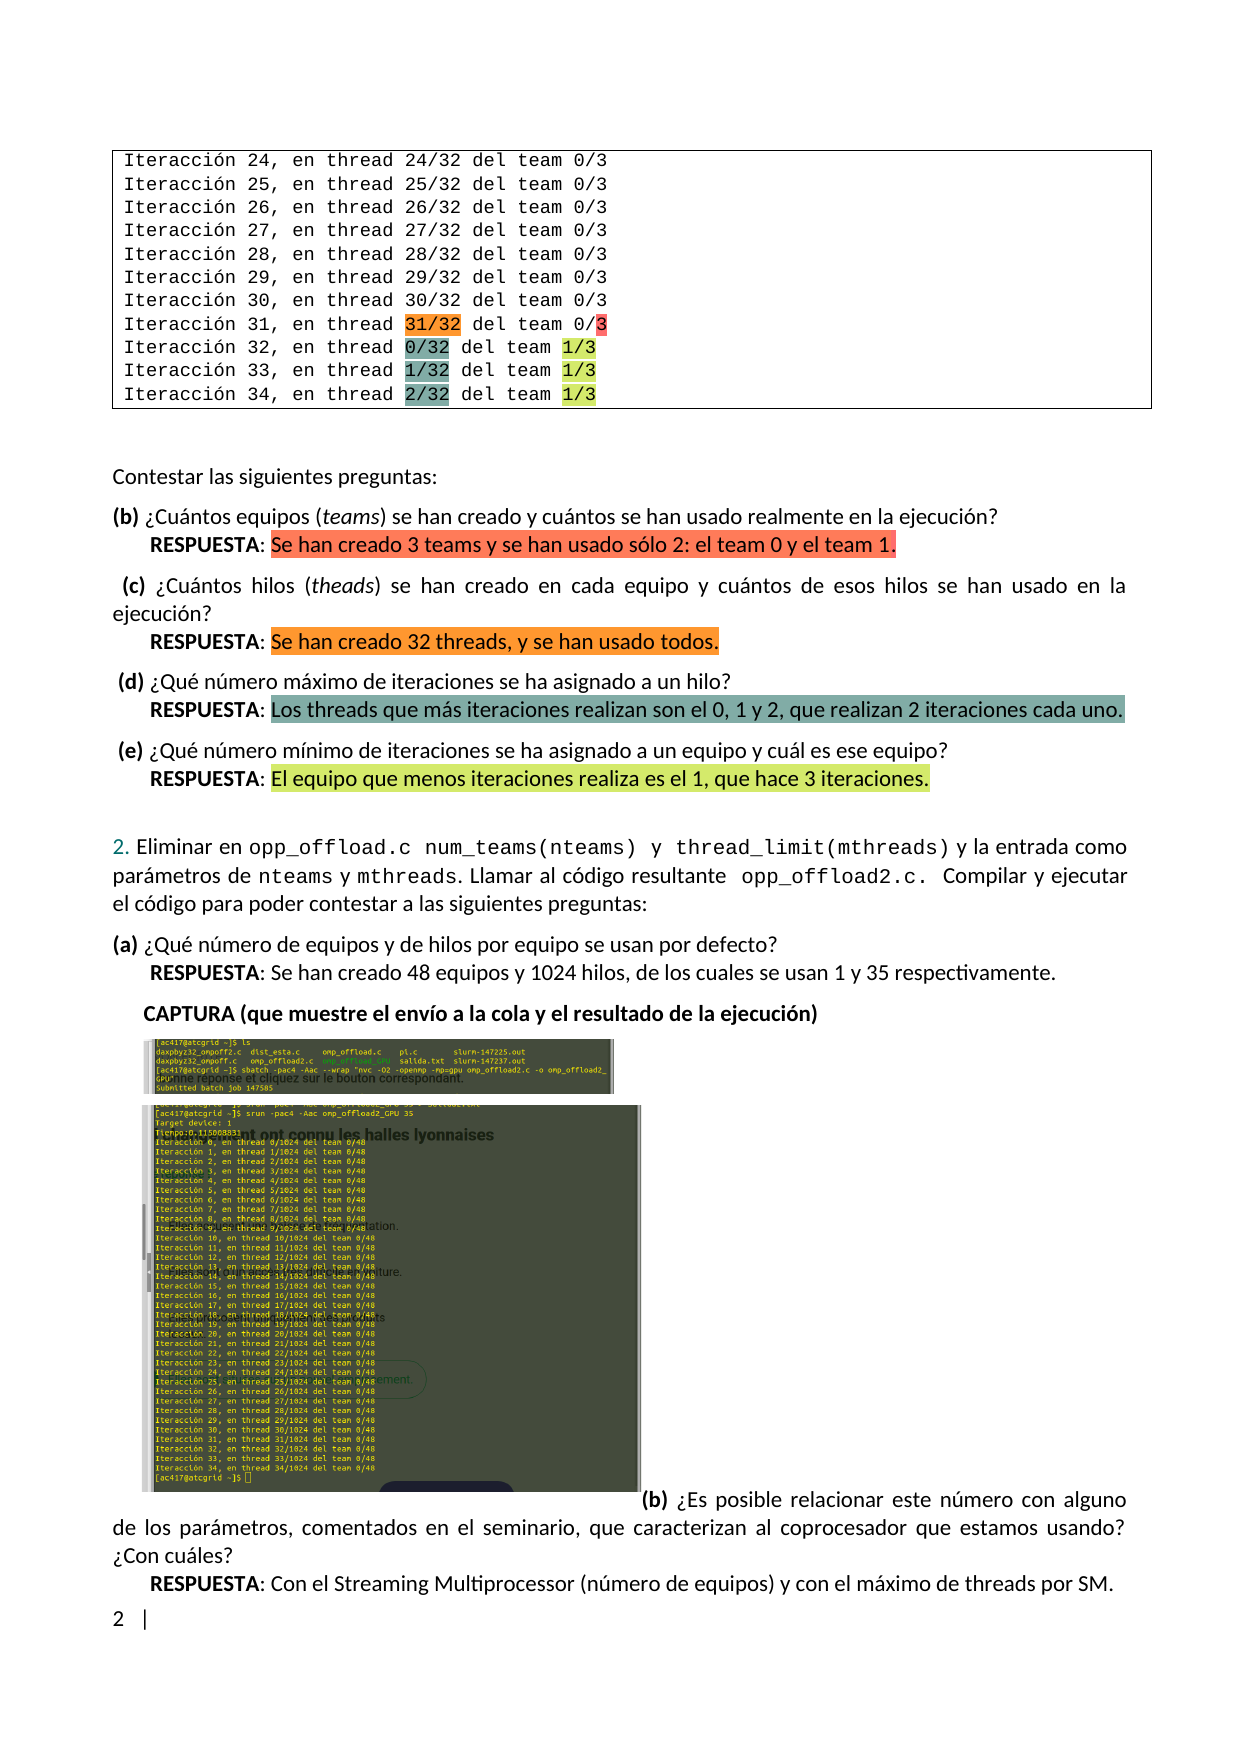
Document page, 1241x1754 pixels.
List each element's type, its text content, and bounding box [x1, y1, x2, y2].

text RESPUESTA: Se han creado 3 teams y se han usado sólo 2: el team 0 y el team 1. [150, 530, 1128, 558]
text RESPUESTA: Con el Streaming Multiprocessor (número de equipos) y con el máximo de threads por SM. [150, 1569, 1128, 1597]
list (e) ¿Qué número mínimo de iteraciones se ha asignado a un equipo y cuál es ese equipo? [112, 736, 1128, 764]
list (c) ¿Cuántos hilos (theads) se han creado en cada equipo y cuántos de esos hilos se han usado en la ejecución? [112, 571, 1128, 627]
list (b) ¿Es posible relacionar este número con alguno de los parámetros, comentados en el seminario, que caracterizan al coprocesador que estamos usando? ¿Con cuáles? [112, 1485, 1128, 1569]
table_header Iteracción 24, en thread 24/32 del team 0/3 Iteracción 25, en thread 25/32 del team 0/3 Iteracción 26, en thread 26/32 del team 0/3 Iteracción 27, en thread 27/32 del team 0/3 Iteracción 28, en thread 28/32 del team 0/3 Iteracción 29, en thread 29/32 del team 0/3 Iteracción 30, en thread 30/32 del team 0/3 Iteracción 31, en thread 31/32 del team 0/3 Iteracción 32, en thread 0/32 del team 1/3 Iteracción 33, en thread 1/32 del team 1/3 Iteracción 34, en thread 2/32 del team 1/3 [113, 151, 1151, 408]
text RESPUESTA: Se han creado 48 equipos y 1024 hilos, de los cuales se usan 1 y 35 respectivamente. [150, 958, 1128, 986]
list (a) ¿Qué número de equipos y de hilos por equipo se usan por defecto? [112, 930, 1128, 958]
list (d) ¿Qué número máximo de iteraciones se ha asignado a un hilo? [112, 667, 1128, 695]
text RESPUESTA: El equipo que menos iteraciones realiza es el 1, que hace 3 iteraciones. [150, 764, 1128, 792]
list (b) ¿Cuántos equipos (teams) se han creado y cuántos se han usado realmente en la ejecución? [112, 502, 1128, 530]
list CAPTURA (que muestre el envío a la cola y el resultado de la ejecución) [112, 999, 1128, 1027]
list 2. Eliminar en opp_offload.c num_teams(nteams) y thread_limit(mthreads) y la entrada como parámetros de nteams y mthreads. Llamar al código resultante opp_offload2.c. Compilar y ejecutar el código para poder contestar a las siguientes preguntas: [112, 832, 1128, 918]
text RESPUESTA: Los threads que más iteraciones realizan son el 0, 1 y 2, que realizan 2 iteraciones cada uno. [150, 695, 1128, 723]
text RESPUESTA: Se han creado 32 threads, y se han usado todos. [150, 627, 1128, 655]
list Contestar las siguientes preguntas: [112, 462, 1128, 490]
